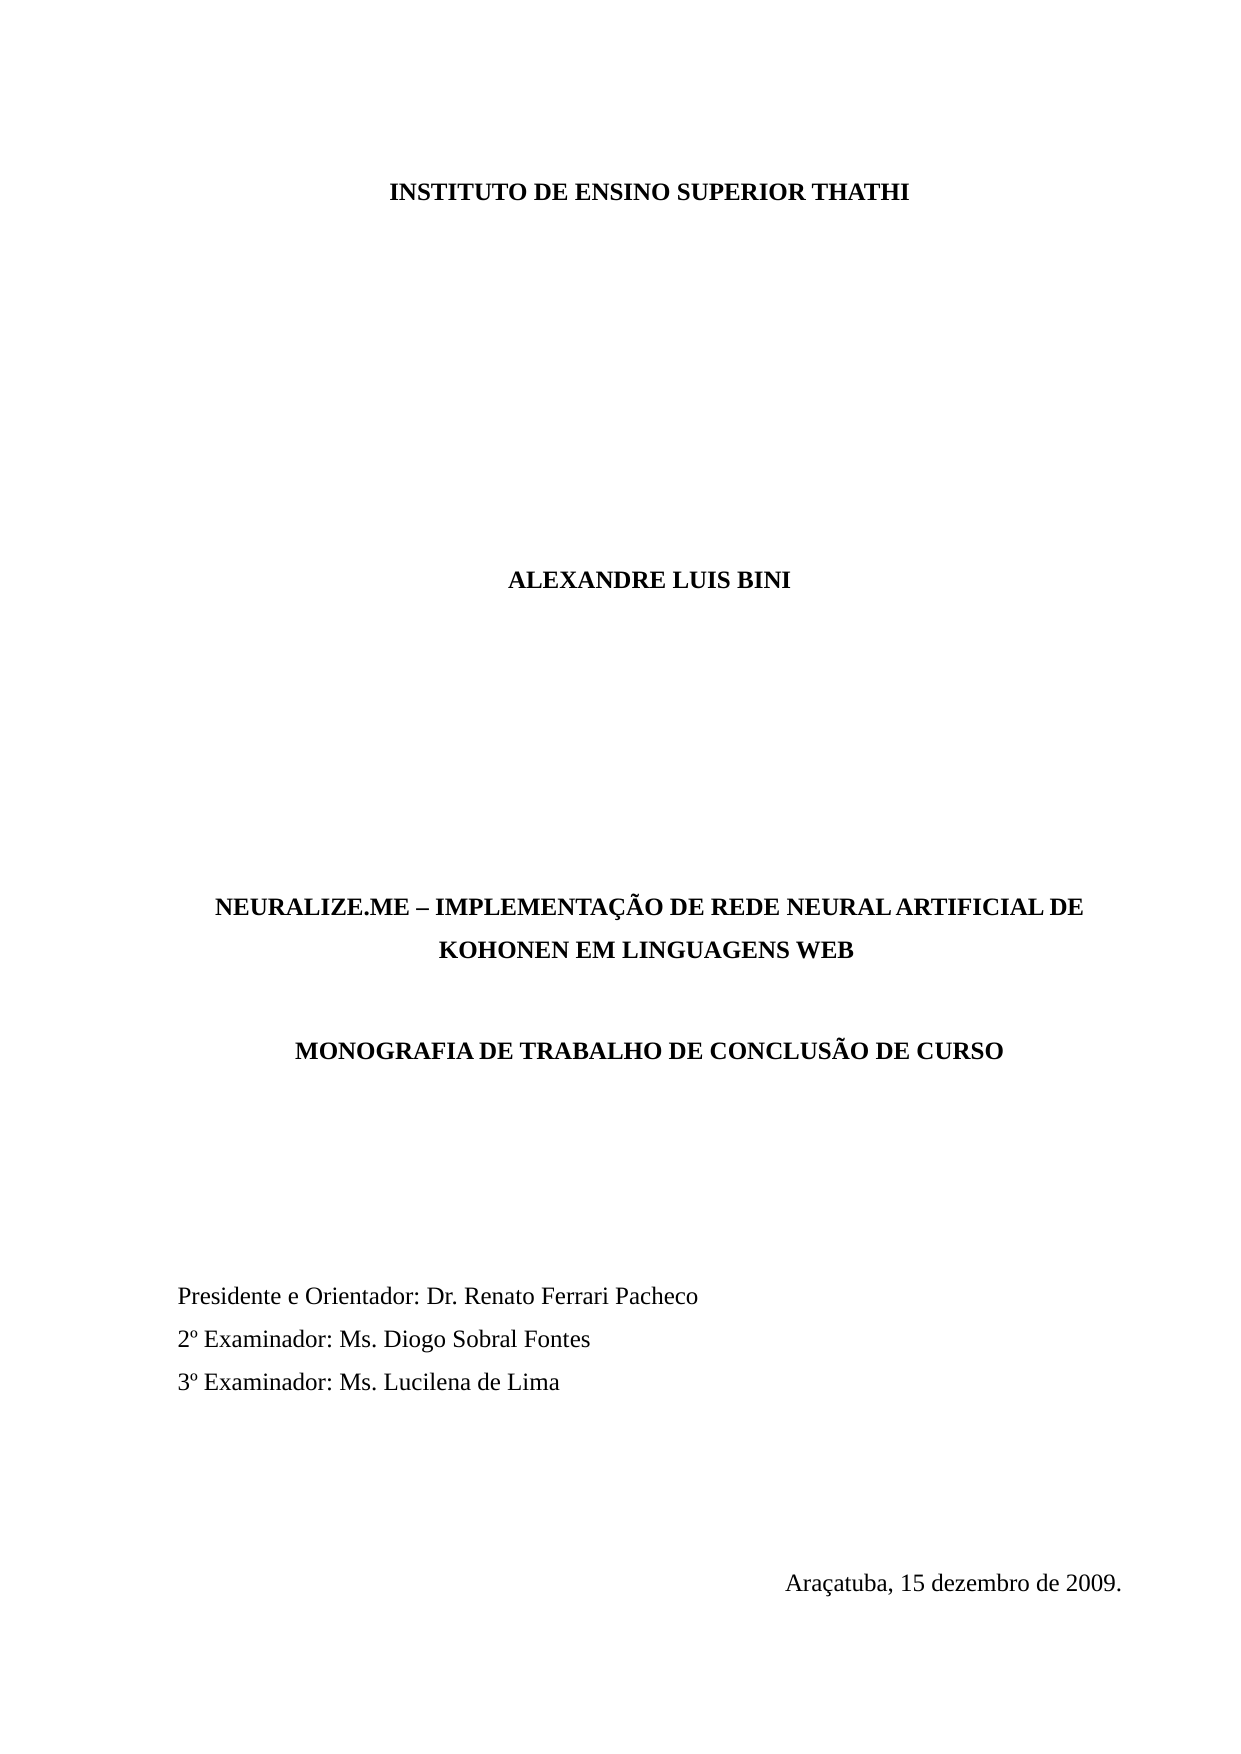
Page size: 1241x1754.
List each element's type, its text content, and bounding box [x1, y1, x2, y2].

text 3º Examinador: Ms. Lucilena de Lima [177, 1367, 1122, 1396]
text 2º Examinador: Ms. Diogo Sobral Fontes [177, 1324, 1122, 1353]
text Araçatuba, 15 dezembro de 2009. [177, 1568, 1122, 1597]
text Presidente e Orientador: Dr. Renato Ferrari Pacheco [177, 1281, 1122, 1310]
text ALEXANDRE LUIS BINI [177, 565, 1122, 594]
text INSTITUTO DE ENSINO SUPERIOR THATHI [177, 177, 1122, 206]
text NEURALIZE.ME – IMPLEMENTAÇÃO DE REDE NEURAL ARTIFICIAL DE KOHONEN EM LINGUAGENS WEB [177, 892, 1122, 963]
text MONOGRAFIA DE TRABALHO DE CONCLUSÃO DE CURSO [177, 1036, 1122, 1065]
